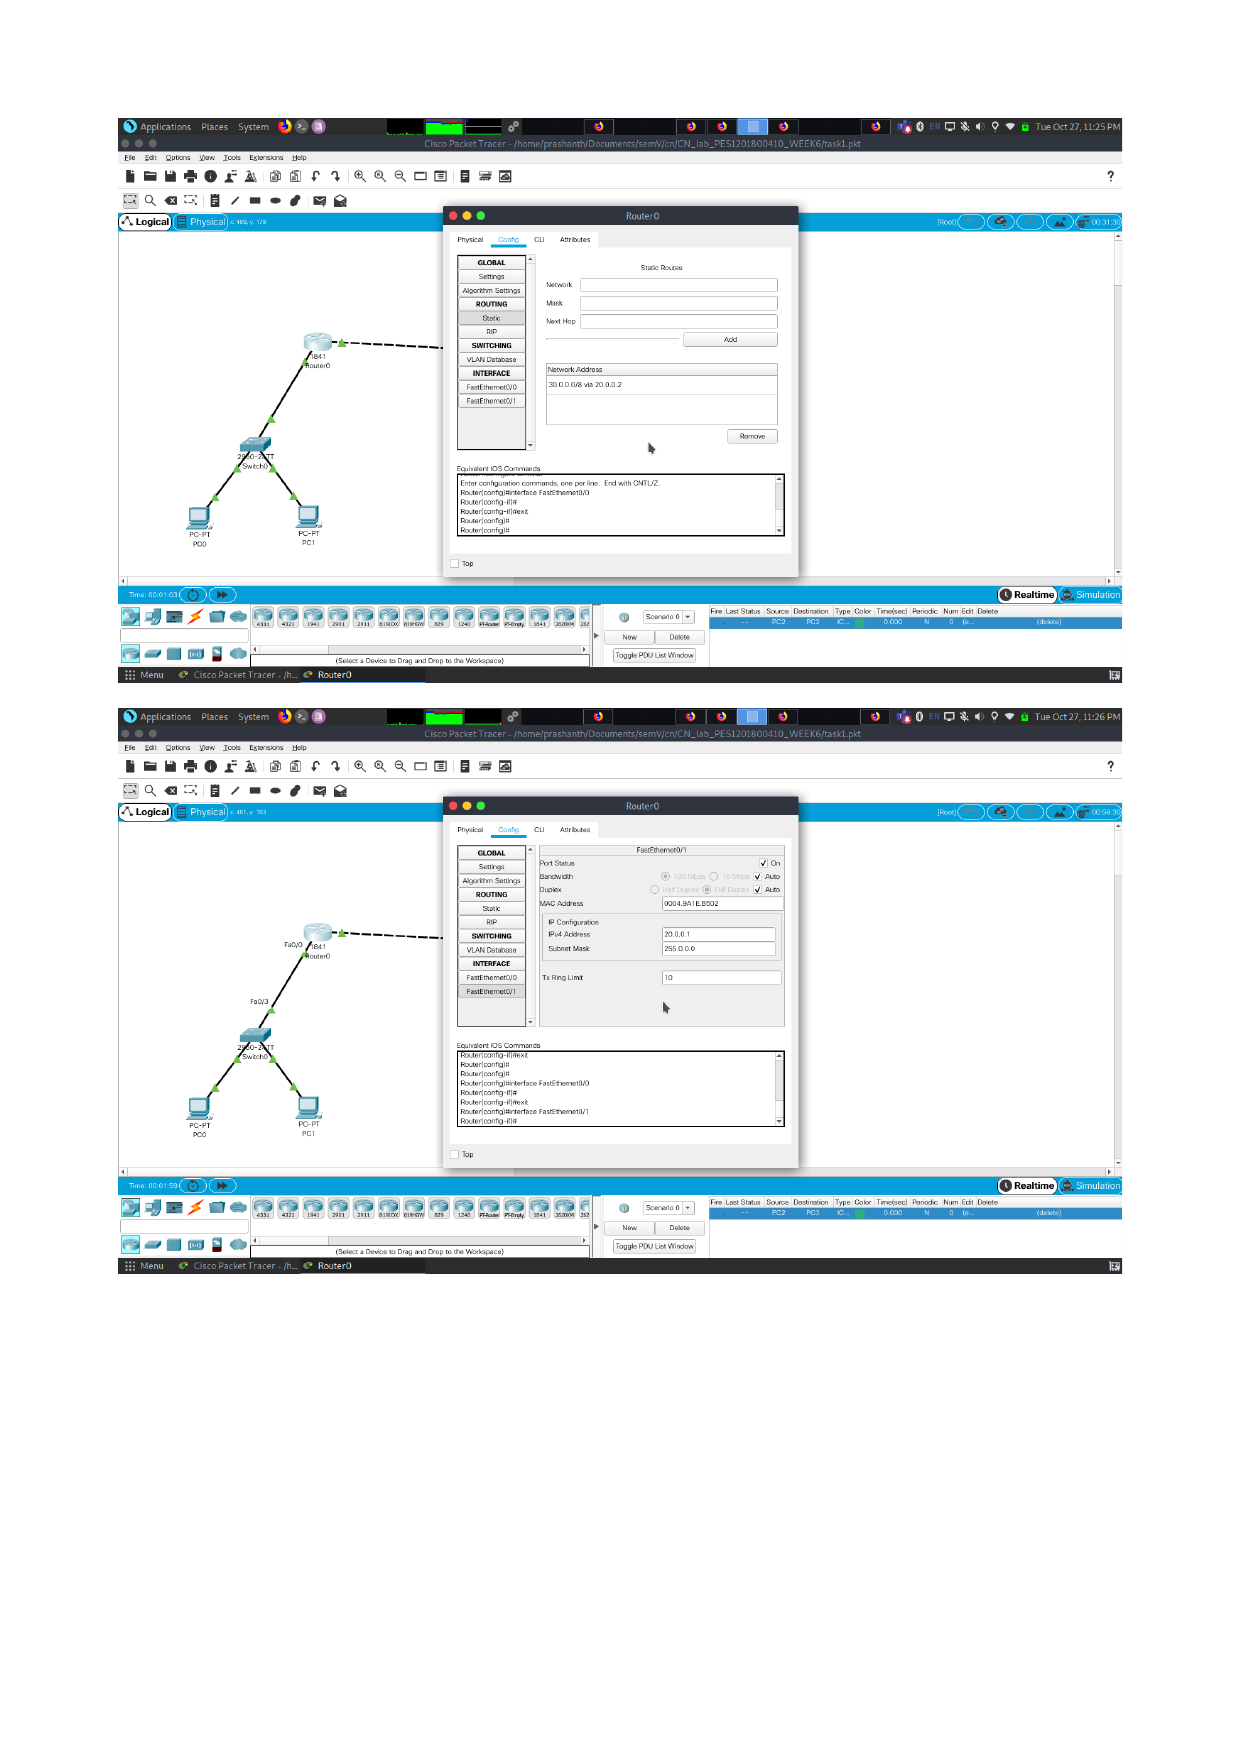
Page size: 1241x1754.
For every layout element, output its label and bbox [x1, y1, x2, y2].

picture [1062, 596, 1073, 600]
picture [118, 118, 1123, 683]
picture [118, 708, 1123, 1274]
picture [996, 217, 1006, 226]
picture [1064, 1181, 1073, 1190]
picture [996, 807, 1006, 817]
picture [1078, 221, 1084, 229]
